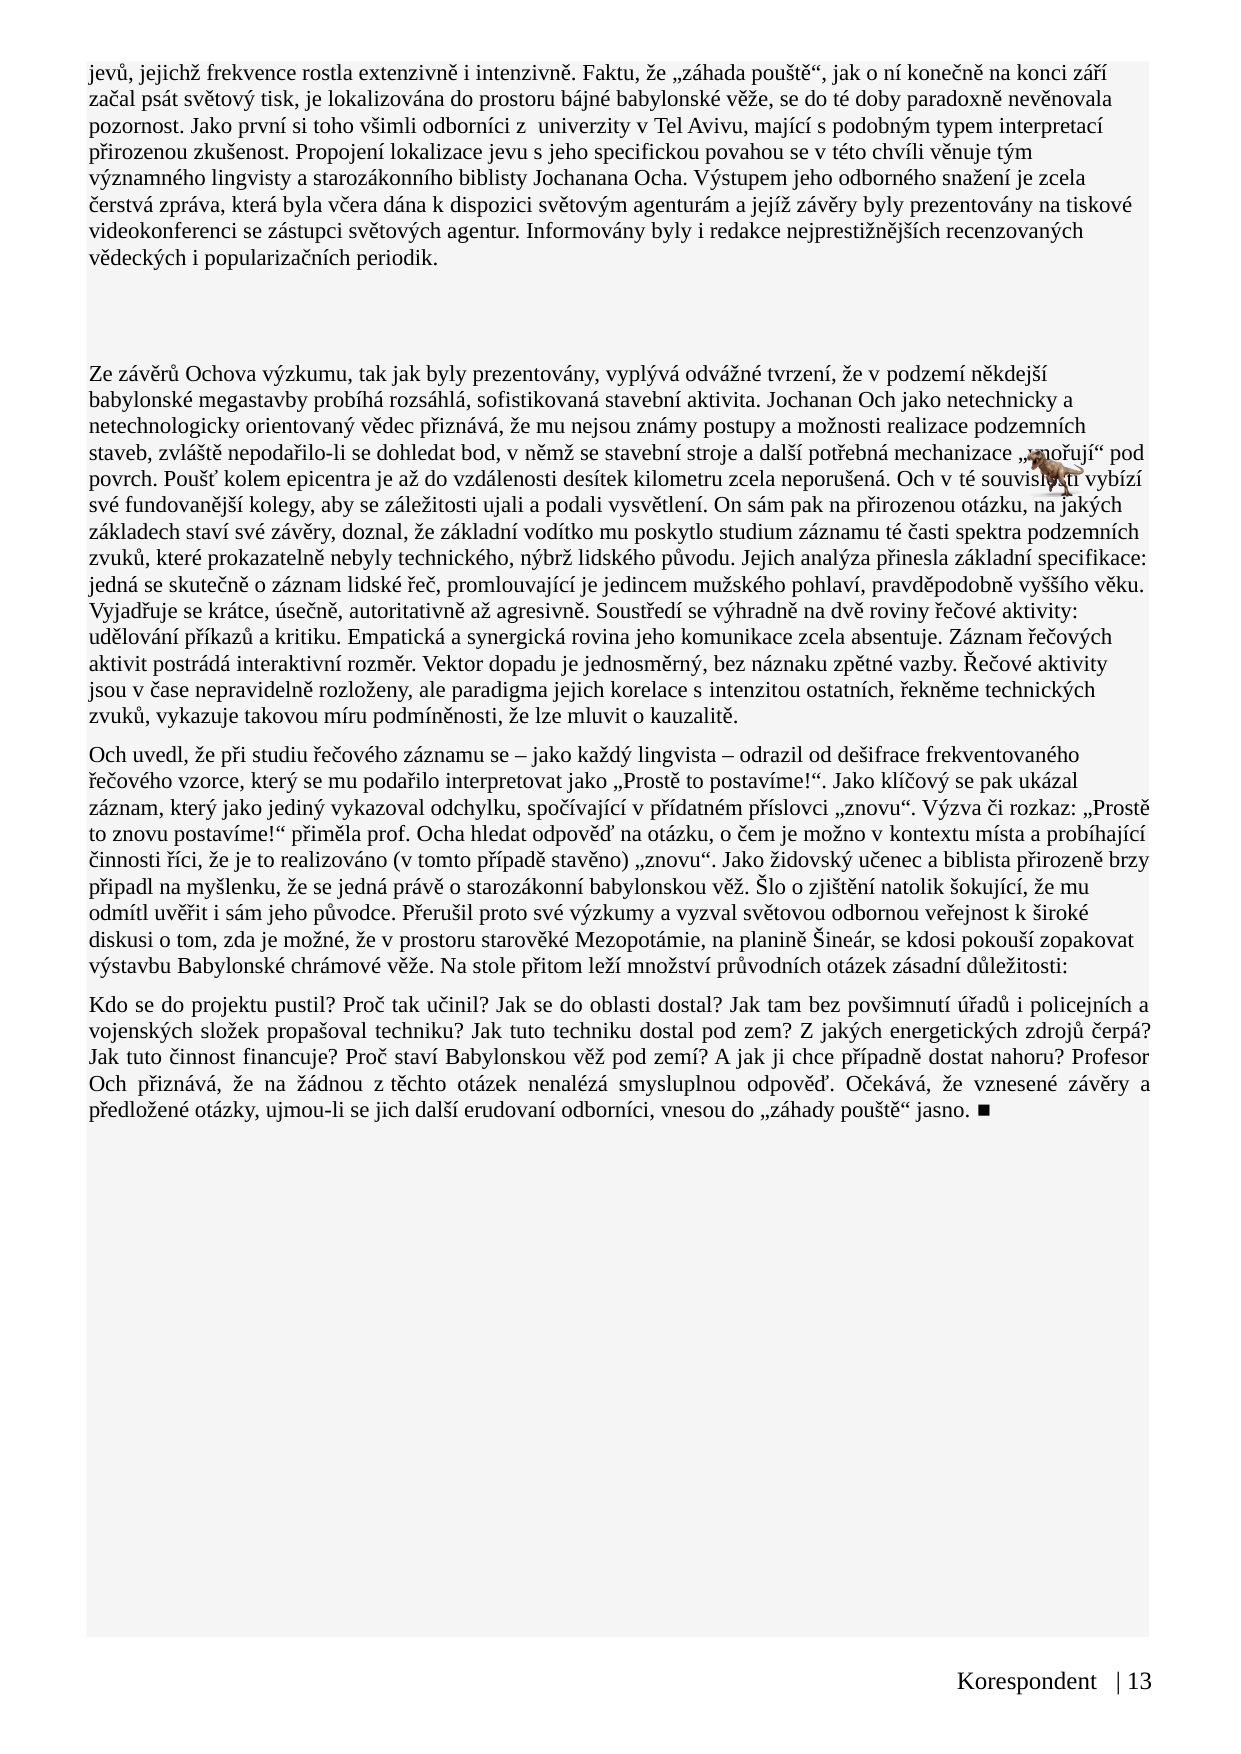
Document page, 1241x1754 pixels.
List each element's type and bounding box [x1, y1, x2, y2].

picture [1027, 449, 1085, 497]
